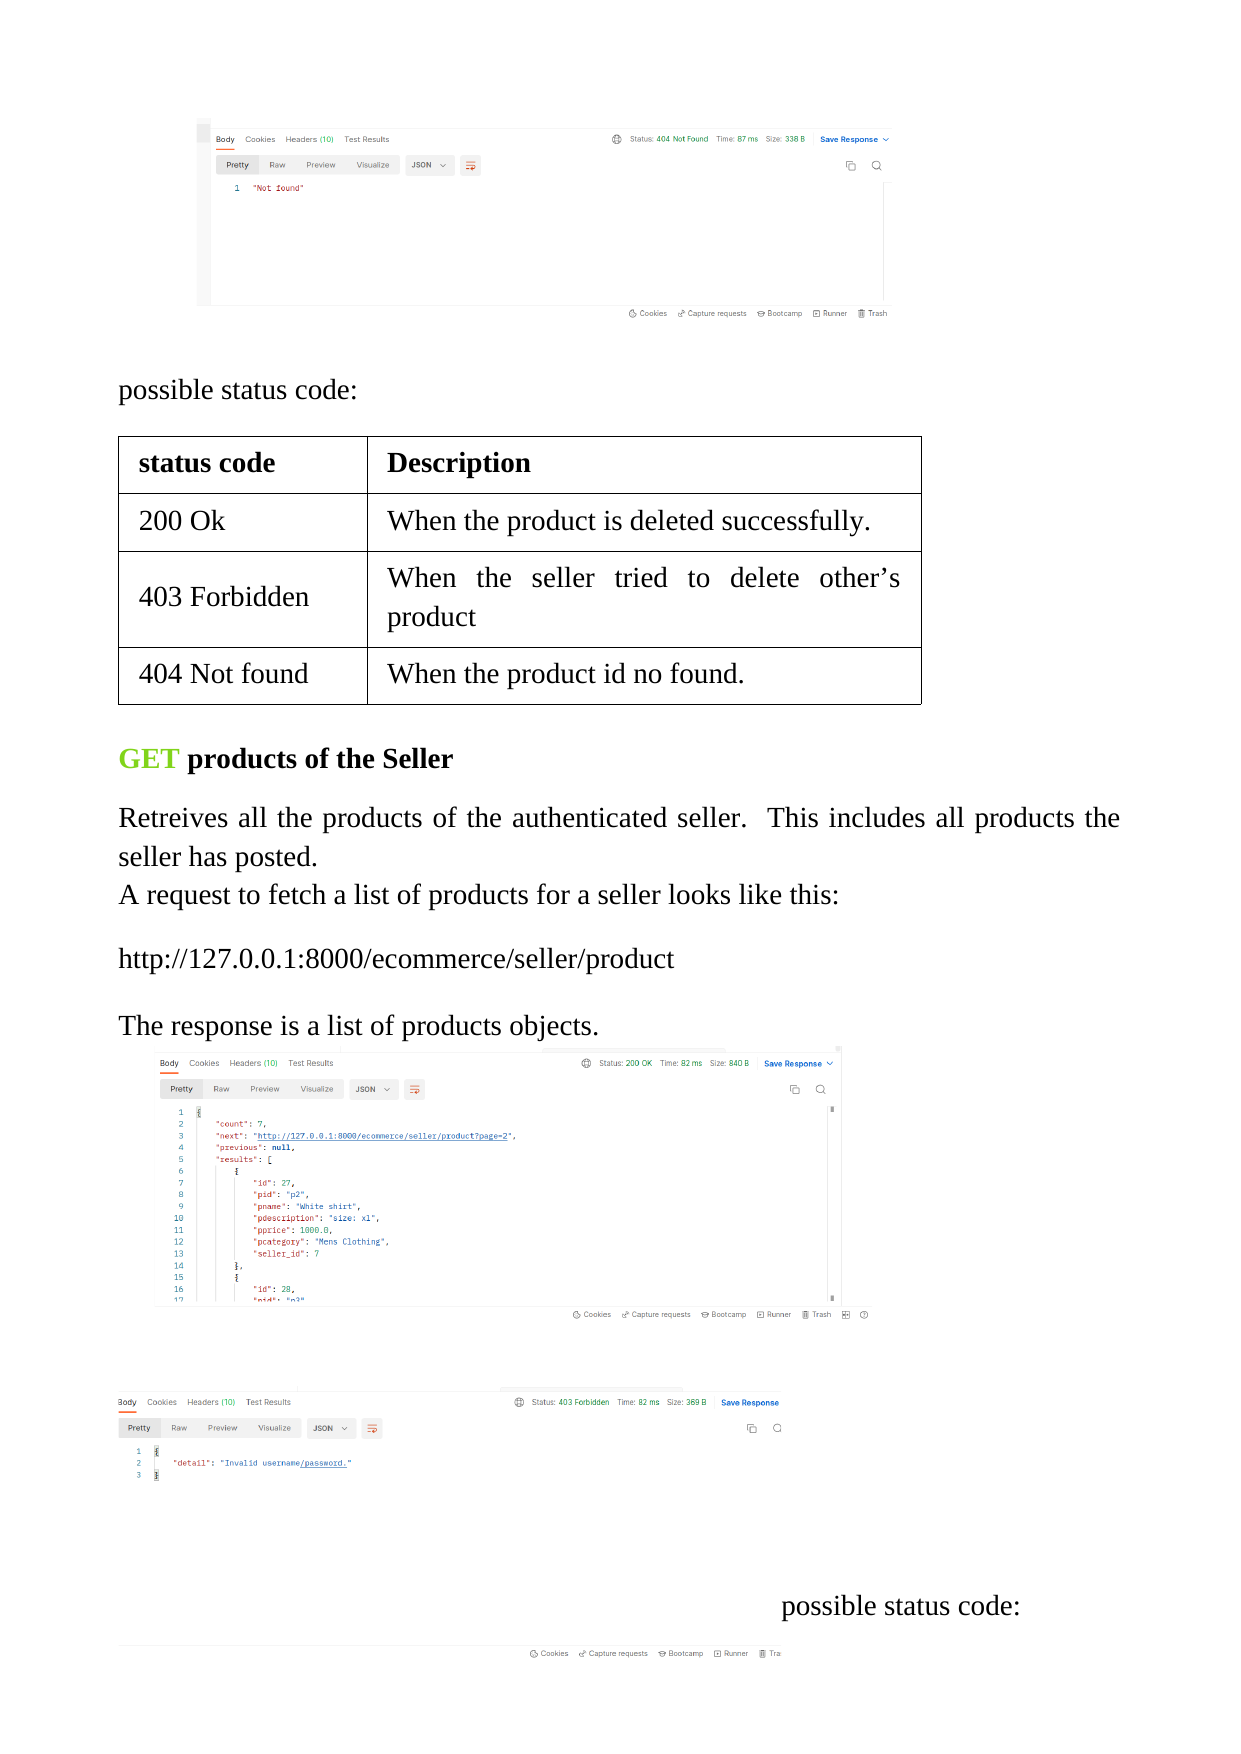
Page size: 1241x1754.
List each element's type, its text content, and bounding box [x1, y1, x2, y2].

text The response is a list of products objects. [118, 1008, 1122, 1041]
text possible status code: [118, 372, 1122, 406]
table_header status code [119, 437, 367, 493]
text GET products of the Seller [118, 742, 1122, 775]
table_cell 404 Not found [119, 648, 367, 704]
text A request to fetch a list of products for a seller looks like this: [118, 877, 1122, 911]
table_cell When the product id no found. [368, 648, 921, 704]
table_header Description [368, 437, 921, 493]
text Retreives all the products of the authenticated seller. This includes all products the seller has posted. [118, 800, 1122, 872]
table_cell 403 Forbidden [119, 552, 367, 647]
table_cell When the product is deleted successfully. [368, 494, 921, 551]
table_cell 200 Ok [119, 494, 367, 551]
text possible status code: [118, 1588, 1122, 1622]
table_cell When the seller tried to delete other’s product [368, 552, 921, 647]
text http://127.0.0.1:8000/ecommerce/seller/product [118, 941, 1122, 974]
